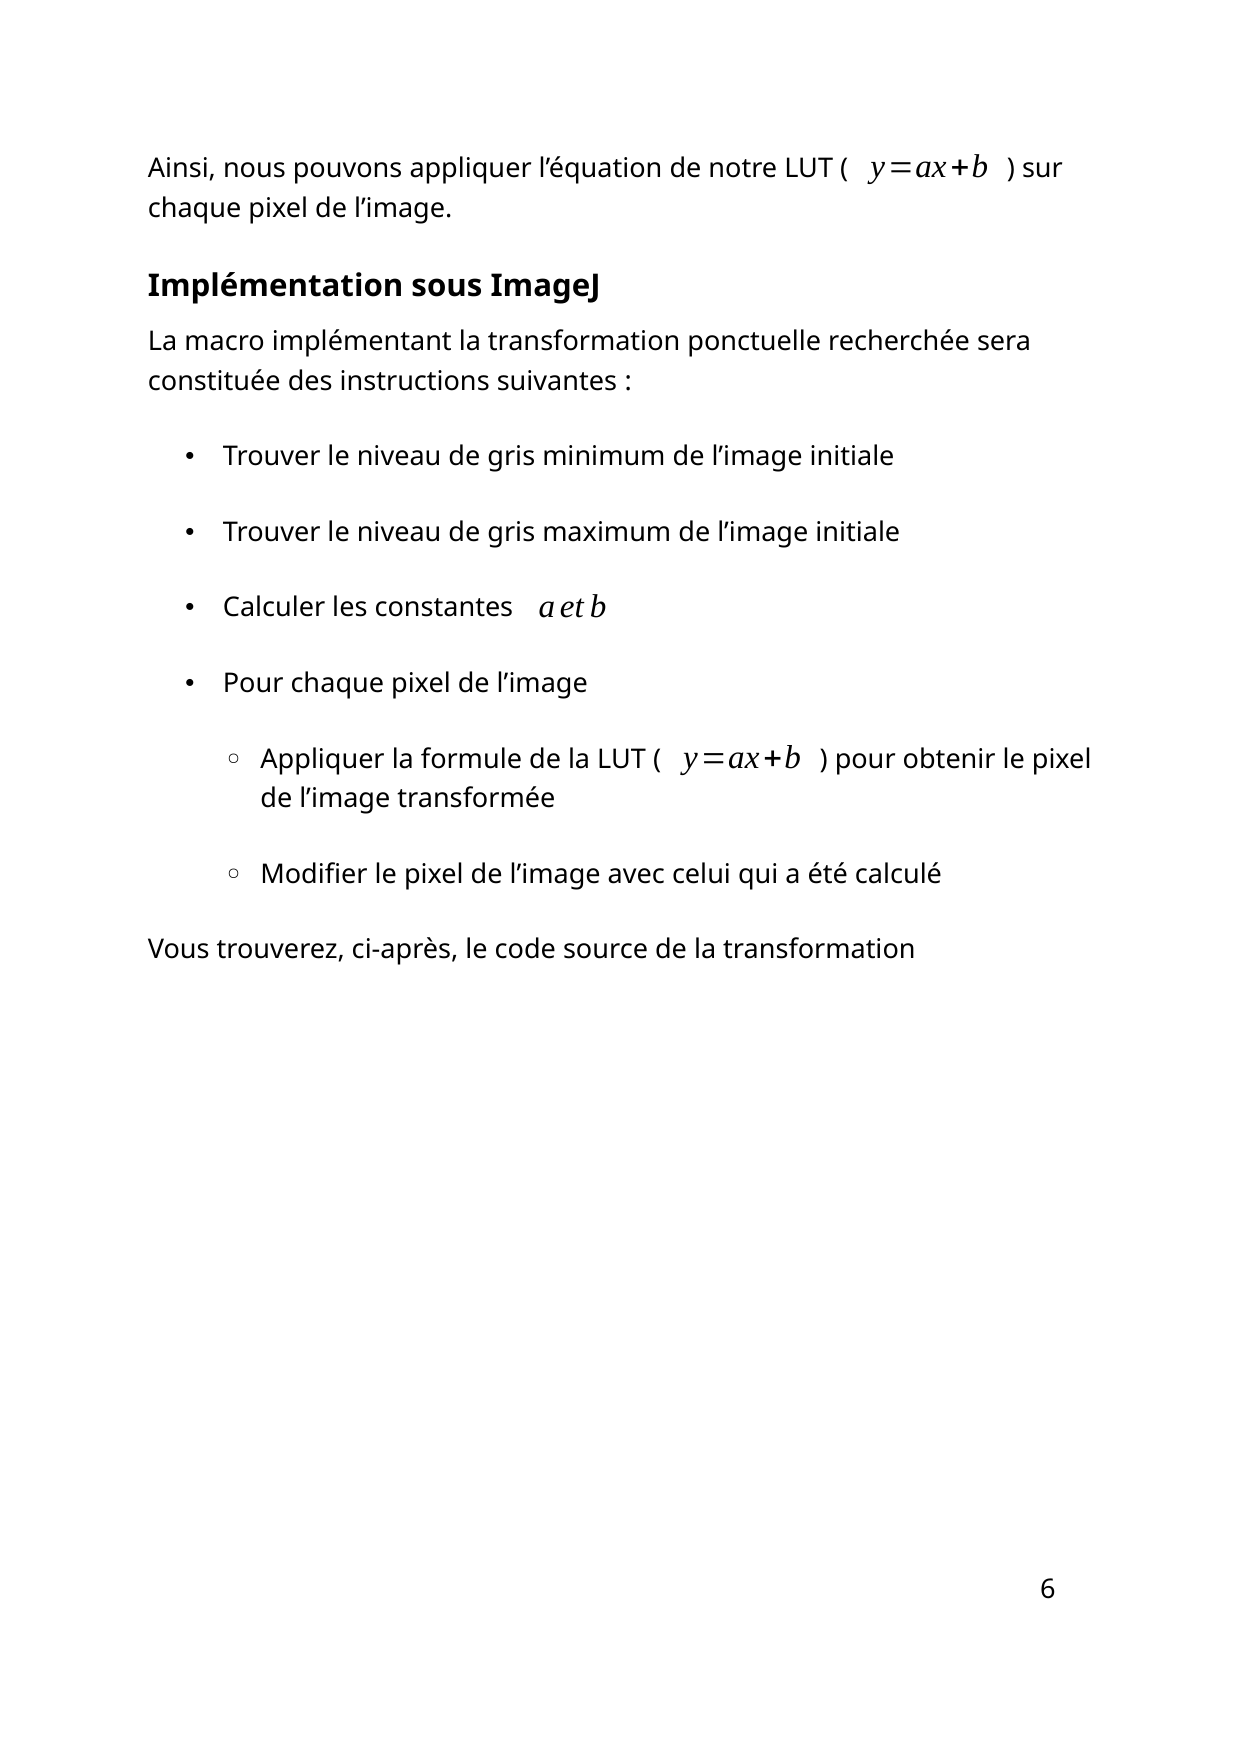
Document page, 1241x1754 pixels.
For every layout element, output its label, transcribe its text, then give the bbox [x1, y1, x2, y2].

list Pour chaque pixel de l’image [185, 663, 1093, 700]
list Appliquer la formule de la LUT () pour obtenir le pixel de l’image transformée [223, 738, 1093, 816]
text Vous trouverez, ci-après, le code source de la transformation [148, 929, 1093, 966]
list Trouver le niveau de gris maximum de l’image initiale [185, 512, 1093, 549]
list Calculer les constantes [185, 587, 1093, 625]
list Trouver le niveau de gris minimum de l’image initiale [185, 437, 1093, 474]
text La macro implémentant la transformation ponctuelle recherchée sera constituée des instructions suivantes : [148, 322, 1093, 398]
text Implémentation sous ImageJ [148, 263, 1093, 306]
list Modifier le pixel de l’image avec celui qui a été calculé [223, 854, 1093, 891]
text Ainsi, nous pouvons appliquer l’équation de notre LUT () sur chaque pixel de l’image. [148, 148, 1093, 225]
